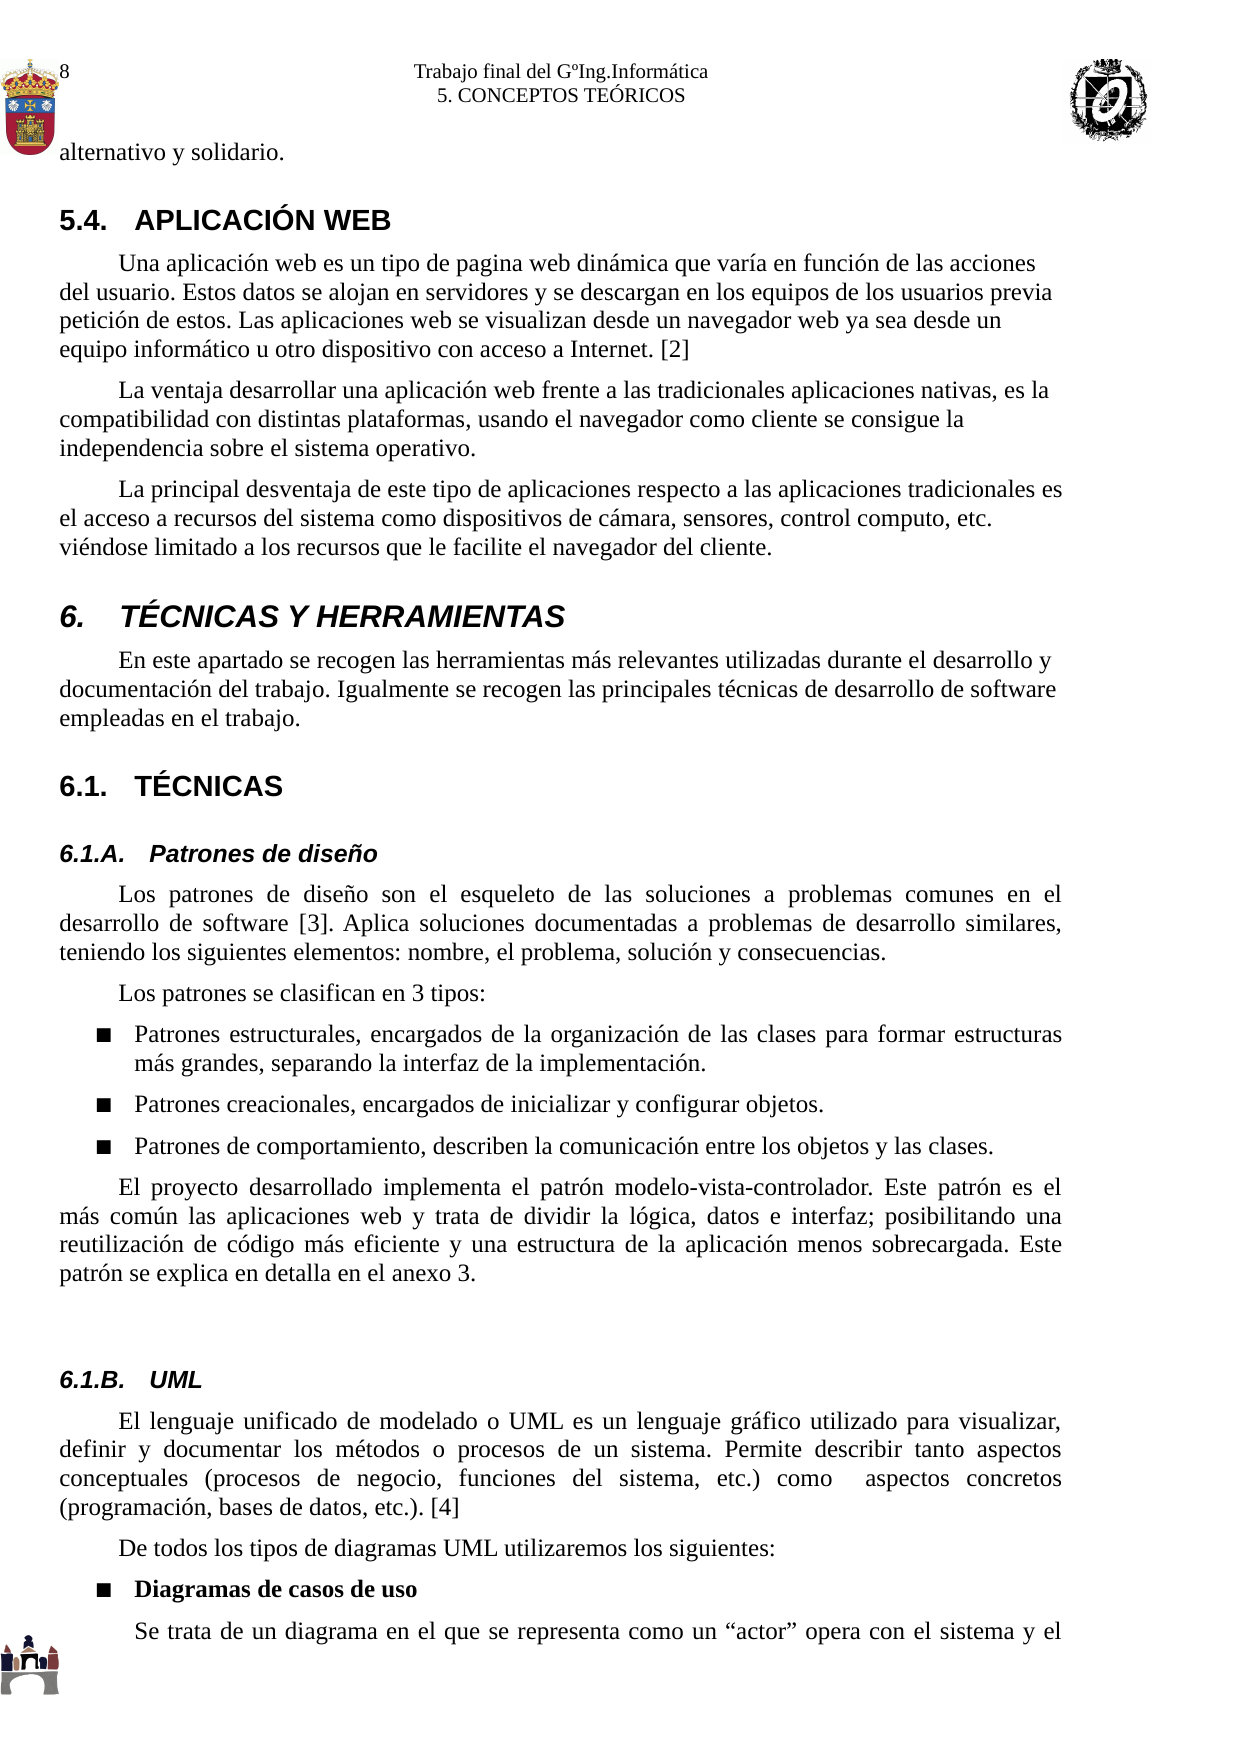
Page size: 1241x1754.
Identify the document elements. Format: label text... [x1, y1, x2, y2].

text Una aplicación web es un tipo de pagina web dinámica que varía en función de las acciones del usuario. Estos datos se alojan en servidores y se descargan en los equipos de los usuarios previa petición de estos. Las aplicaciones web se visualizan desde un navegador web ya sea desde un equipo informático u otro dispositivo con acceso a Internet. [2] [59, 248, 1063, 363]
subtitle Patrones de diseño [59, 839, 1063, 868]
subtitle APLICACIÓN WEB [59, 203, 1063, 236]
text El proyecto desarrollado implementa el patrón modelo-vista-controlador. Este patrón es el más común las aplicaciones web y trata de dividir la lógica, datos e interfaz; posibilitando una reutilización de código más eficiente y una estructura de la aplicación menos sobrecargada. Este patrón se explica en detalla en el anexo 3. [59, 1172, 1063, 1287]
text De todos los tipos de diagramas UML utilizaremos los siguientes: [59, 1533, 1063, 1562]
list Diagramas de casos de uso [97, 1574, 1063, 1603]
subtitle TÉCNICAS [59, 769, 1063, 803]
text Los patrones de diseño son el esqueleto de las soluciones a problemas comunes en el desarrollo de software [3]. Aplica soluciones documentadas a problemas de desarrollo similares, teniendo los siguientes elementos: nombre, el problema, solución y consecuencias. [59, 879, 1063, 966]
list Patrones creacionales, encargados de inicializar y configurar objetos. [97, 1089, 1063, 1118]
picture [0, 1634, 59, 1695]
list Patrones de comportamiento, describen la comunicación entre los objetos y las clases. [97, 1131, 1063, 1159]
subtitle UML [59, 1366, 1063, 1394]
subtitle TÉCNICAS Y HERRAMIENTAS [59, 598, 1063, 634]
list Se trata de un diagrama en el que se representa como un “actor” opera con el sistema y el [97, 1616, 1063, 1644]
list Patrones estructurales, encargados de la organización de las clases para formar estructuras más grandes, separando la interfaz de la implementación. [97, 1019, 1063, 1077]
text En este apartado se recogen las herramientas más relevantes utilizadas durante el desarrollo y documentación del trabajo. Igualmente se recogen las principales técnicas de desarrollo de software empleadas en el trabajo. [59, 646, 1063, 732]
text El lenguaje unificado de modelado o UML es un lenguaje gráfico utilizado para visualizar, definir y documentar los métodos o procesos de un sistema. Permite describir tanto aspectos conceptuales (procesos de negocio, funciones del sistema, etc.) como aspectos concretos (programación, bases de datos, etc.). [4] [59, 1406, 1063, 1521]
text Los patrones se clasifican en 3 tipos: [59, 978, 1063, 1007]
picture [0, 59, 59, 155]
text alternativo y solidario. [59, 137, 1063, 165]
text La ventaja desarrollar una aplicación web frente a las tradicionales aplicaciones nativas, es la compatibilidad con distintas plataformas, usando el navegador como cliente se consigue la independencia sobre el sistema operativo. [59, 376, 1063, 462]
text La principal desventaja de este tipo de aplicaciones respecto a las aplicaciones tradicionales es el acceso a recursos del sistema como dispositivos de cámara, sensores, control computo, etc. viéndose limitado a los recursos que le facilite el navegador del cliente. [59, 474, 1063, 561]
picture [1063, 59, 1152, 144]
